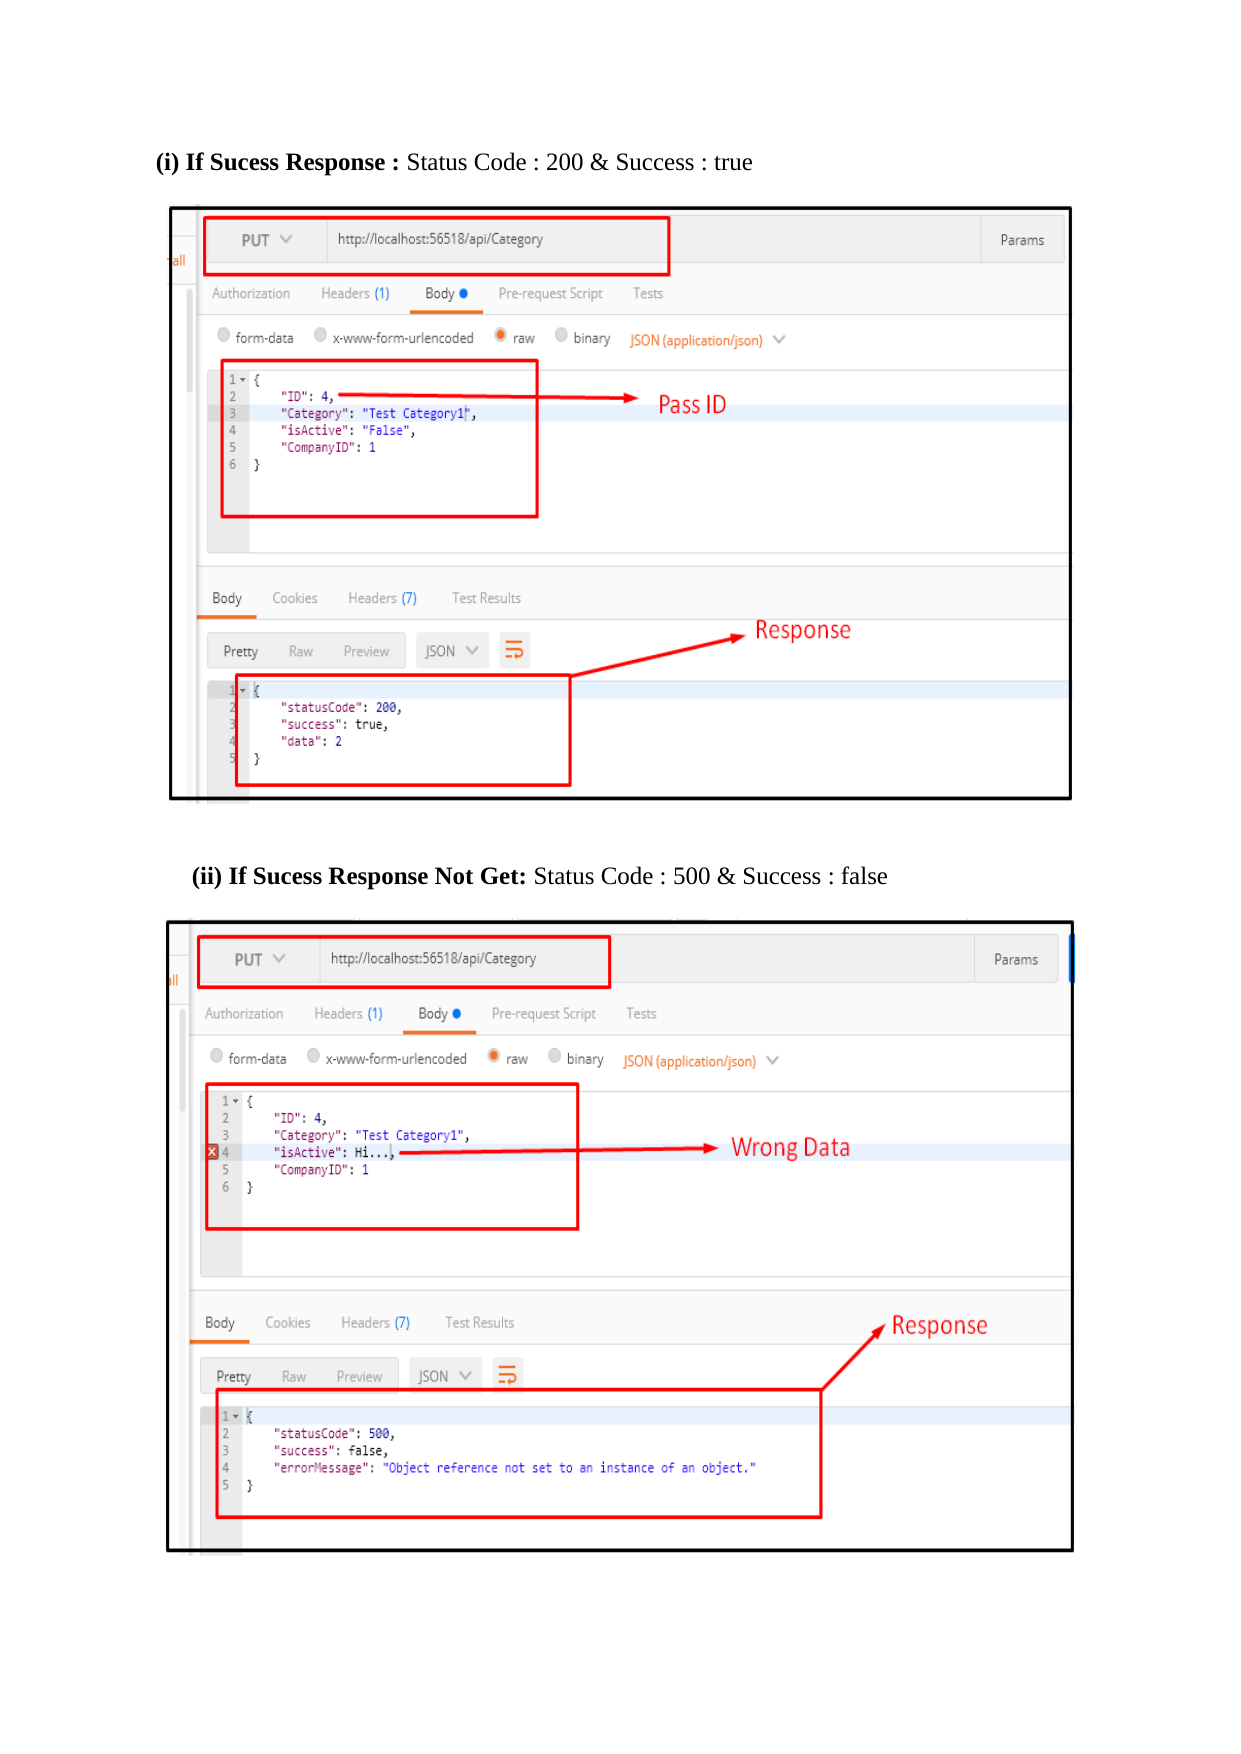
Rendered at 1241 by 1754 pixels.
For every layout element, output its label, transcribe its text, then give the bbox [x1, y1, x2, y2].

picture [166, 204, 1074, 804]
text (i) If Sucess Response : Status Code : 200 & Success : true [118, 147, 1122, 176]
picture [164, 918, 1076, 1556]
text (ii) If Sucess Response Not Get: Status Code : 500 & Success : false [118, 861, 1122, 890]
